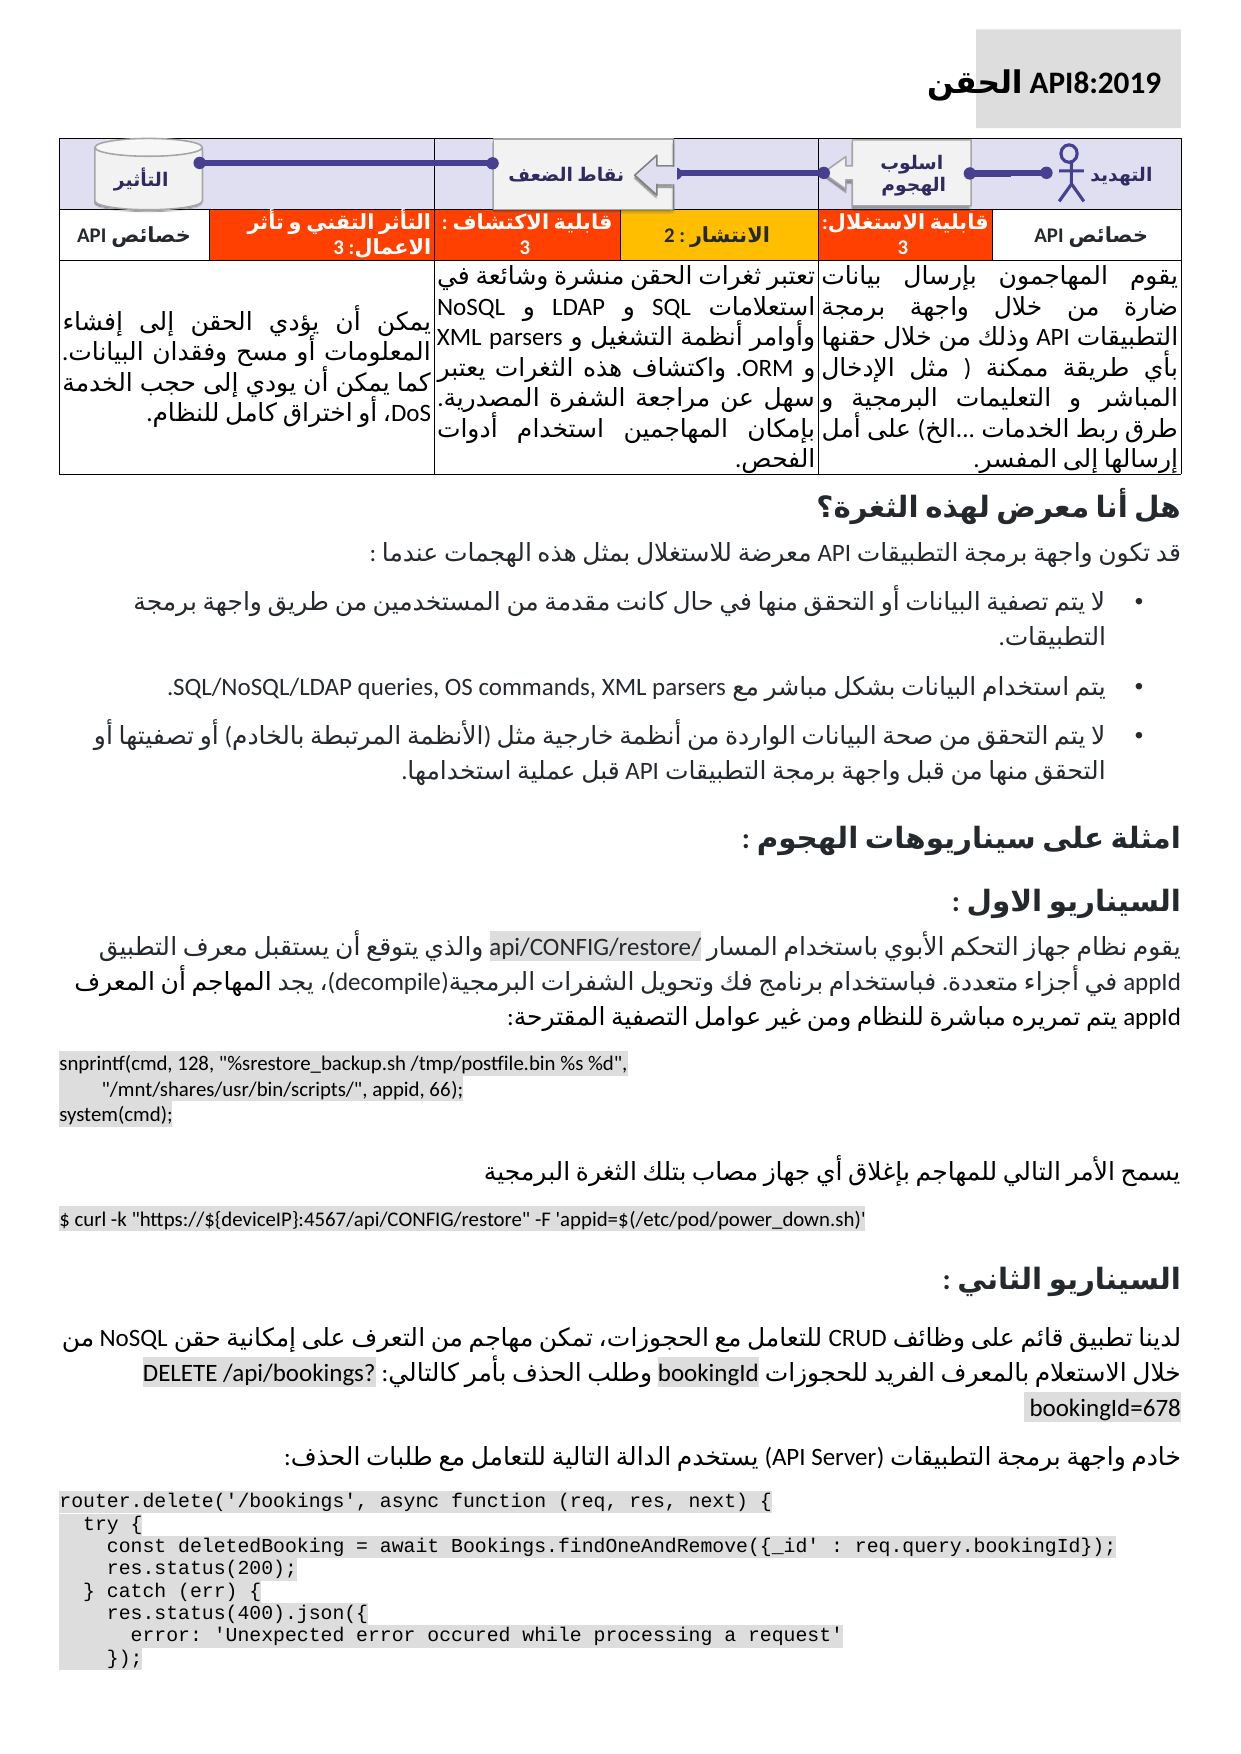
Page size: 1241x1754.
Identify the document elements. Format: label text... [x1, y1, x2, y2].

text "/mnt/shares/usr/bin/scripts/", appid, 66); [59, 1076, 1181, 1101]
table_header [435, 166, 492, 209]
text router.delete('/bookings', async function (req, res, next) { [59, 1491, 1181, 1513]
table_cell الانتشار : 2 [621, 210, 818, 260]
table_cell يقوم المهاجمون بإرسال بيانات ضارة من خلال واجهة برمجة التطبيقات API وذلك من خلال حقنها بأي طريقة ممكنة ( مثل الإدخال المباشر و التعليمات البرمجية و طرق ربط الخدمات ...الخ) على أمل إرسالها إلى المفسر. [819, 261, 1181, 474]
list لا يتم التحقق من صحة البيانات الواردة من أنظمة خارجية مثل (الأنظمة المرتبطة بالخادم) أو تصفيتها أو التحقق منها من قبل واجهة برمجة التطبيقات API قبل عملية استخدامها. [59, 721, 1144, 786]
table_header [675, 139, 818, 170]
subtitle هل أنا معرض لهذه الثغرة؟ [59, 488, 1181, 524]
table_cell قابلية الاستغلال: 3 [819, 210, 992, 260]
text try { [59, 1513, 1181, 1536]
table_header [209, 166, 434, 209]
text $ curl -k "https://${deviceIP}:4567/api/CONFIG/restore" -F 'appid=$(/etc/pod/power_down.sh)' [59, 1206, 1181, 1231]
text خادم واجهة برمجة التطبيقات (API Server) يستخدم الدالة التالية للتعامل مع طلبات الحذف: [59, 1441, 1181, 1472]
text }); [59, 1648, 1181, 1670]
list يتم استخدام البيانات بشكل مباشر مع SQL/NoSQL/LDAP queries, OS commands, XML parsers. [59, 671, 1144, 701]
text } catch (err) { [59, 1581, 1181, 1603]
table_header [675, 176, 818, 209]
table_cell خصائص API [993, 210, 1181, 260]
text يقوم نظام جهاز التحكم الأبوي باستخدام المسار /api/CONFIG/restore والذي يتوقع أن يستقبل معرف التطبيق appId في أجزاء متعددة. فباستخدام برنامج فك وتحويل الشفرات البرمجية(decompile)، يجد المهاجم أن المعرف appId يتم تمريره مباشرة للنظام ومن غير عوامل التصفية المقترحة: [59, 931, 1181, 1031]
list لا يتم تصفية البيانات أو التحقق منها في حال كانت مقدمة من المستخدمين من طريق واجهة برمجة التطبيقات. [59, 586, 1144, 652]
table_header [819, 139, 851, 168]
text قد تكون واجهة برمجة التطبيقات API معرضة للاستغلال بمثل هذه الهجمات عندما : [59, 537, 1181, 567]
table_header [435, 139, 493, 160]
text system(cmd); [59, 1101, 1181, 1127]
text يسمح الأمر التالي للمهاجم بإغلاق أي جهاز مصاب بتلك الثغرة البرمجية [59, 1156, 1181, 1187]
table_header [196, 166, 209, 209]
table_header [60, 139, 112, 209]
text res.status(400).json({ [59, 1603, 1181, 1625]
text error: 'Unexpected error occured while processing a request' [59, 1625, 1181, 1648]
table_cell التأثر التقني و تأثر الاعمال: 3 [210, 210, 434, 260]
table_header [992, 139, 1181, 209]
table_cell قابلية الاكتشاف : 3 [435, 210, 620, 260]
table_header [819, 178, 851, 209]
table_header [185, 139, 209, 160]
table_header [209, 139, 434, 160]
text snprintf(cmd, 128, "%srestore_backup.sh /tmp/postfile.bin %s %d", [59, 1051, 1181, 1076]
table_header [972, 177, 992, 209]
text res.status(200); [59, 1558, 1181, 1581]
table_cell يمكن أن يؤدي الحقن إلى إفشاء المعلومات أو مسح وفقدان البيانات. كما يمكن أن يودي إلى حجب الخدمة DoS، أو اختراق كامل للنظام. [60, 261, 434, 474]
subtitle السيناريو الاول : [59, 883, 1181, 918]
text const deletedBooking = await Bookings.findOneAndRemove({_id' : req.query.bookingId}); [59, 1536, 1181, 1558]
table_header [972, 139, 992, 170]
text لدينا تطبيق قائم على وظائف CRUD للتعامل مع الحجوزات، تمكن مهاجم من التعرف على إمكانية حقن NoSQL من خلال الاستعلام بالمعرف الفريد للحجوزات bookingId وطلب الحذف بأمر كالتالي: DELETE /api/bookings?bookingId=678 [59, 1322, 1181, 1422]
subtitle امثلة على سيناريوهات الهجوم : [59, 820, 1181, 856]
text السيناريو الثاني : [59, 1261, 1181, 1297]
table_cell تعتبر ثغرات الحقن منشرة وشائعة في استعلامات SQL و LDAP و NoSQL وأوامر أنظمة التشغيل و XML parsers و ORM. واكتشاف هذه الثغرات يعتبر سهل عن مراجعة الشفرة المصدرية. بإمكان المهاجمين استخدام أدوات الفحص. [435, 261, 818, 474]
table_cell خصائص API [60, 210, 209, 260]
